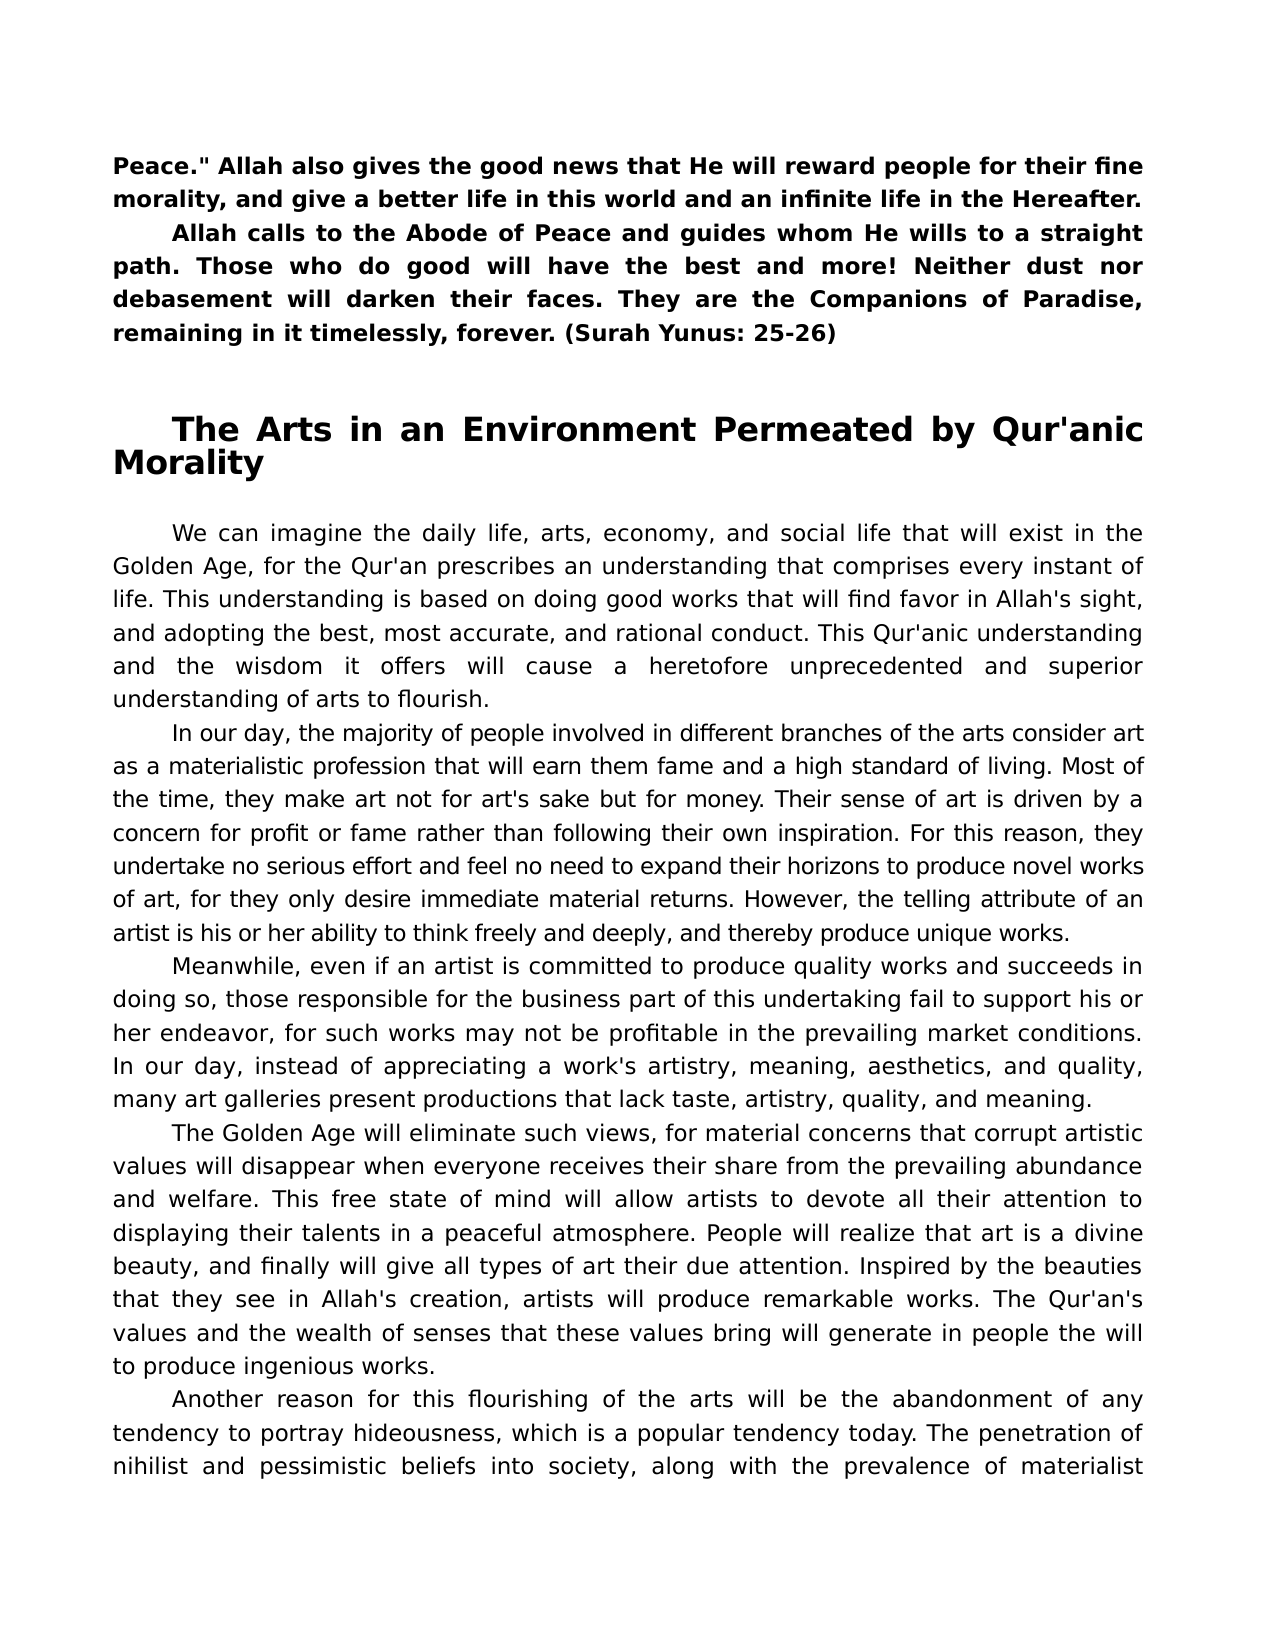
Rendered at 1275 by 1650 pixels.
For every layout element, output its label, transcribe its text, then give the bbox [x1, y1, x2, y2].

text Meanwhile, even if an artist is committed to produce quality works and succeeds in doing so, those responsible for the business part of this undertaking fail to support his or her endeavor, for such works may not be profitable in the prevailing market conditions. In our day, instead of appreciating a work's artistry, meaning, aesthetics, and quality, many art galleries present productions that lack taste, artistry, quality, and meaning. [112, 948, 1145, 1114]
text Peace." Allah also gives the good news that He will reward people for their fine morality, and give a better life in this world and an infinite life in the Hereafter. [112, 148, 1145, 214]
text In our day, the majority of people involved in different branches of the arts consider art as a materialistic profession that will earn them fame and a high standard of living. Most of the time, they make art not for art's sake but for money. Their sense of art is driven by a concern for profit or fame rather than following their own inspiration. For this reason, they undertake no serious effort and feel no need to expand their horizons to produce novel works of art, for they only desire immediate material returns. However, the telling attribute of an artist is his or her ability to think freely and deeply, and thereby produce unique works. [112, 714, 1145, 948]
text The Arts in an Environment Permeated by Qur'anic Morality [112, 414, 1145, 481]
text Another reason for this flourishing of the arts will be the abandonment of any tendency to portray hideousness, which is a popular tendency today. The penetration of nihilist and pessimistic beliefs into society, along with the prevalence of materialist [112, 1381, 1145, 1481]
text The Golden Age will eliminate such views, for material concerns that corrupt artistic values will disappear when everyone receives their share from the prevailing abundance and welfare. This free state of mind will allow artists to devote all their attention to displaying their talents in a peaceful atmosphere. People will realize that art is a divine beauty, and finally will give all types of art their due attention. Inspired by the beauties that they see in Allah's creation, artists will produce remarkable works. The Qur'an's values and the wealth of senses that these values bring will generate in people the will to produce ingenious works. [112, 1114, 1145, 1381]
text Allah calls to the Abode of Peace and guides whom He wills to a straight path. Those who do good will have the best and more! Neither dust nor debasement will darken their faces. They are the Companions of Paradise, remaining in it timelessly, forever. (Surah Yunus: 25-26) [112, 214, 1145, 348]
text We can imagine the daily life, arts, economy, and social life that will exist in the Golden Age, for the Qur'an prescribes an understanding that comprises every instant of life. This understanding is based on doing good works that will find favor in Allah's sight, and adopting the best, most accurate, and rational conduct. This Qur'anic understanding and the wisdom it offers will cause a heretofore unprecedented and superior understanding of arts to flourish. [112, 514, 1145, 714]
